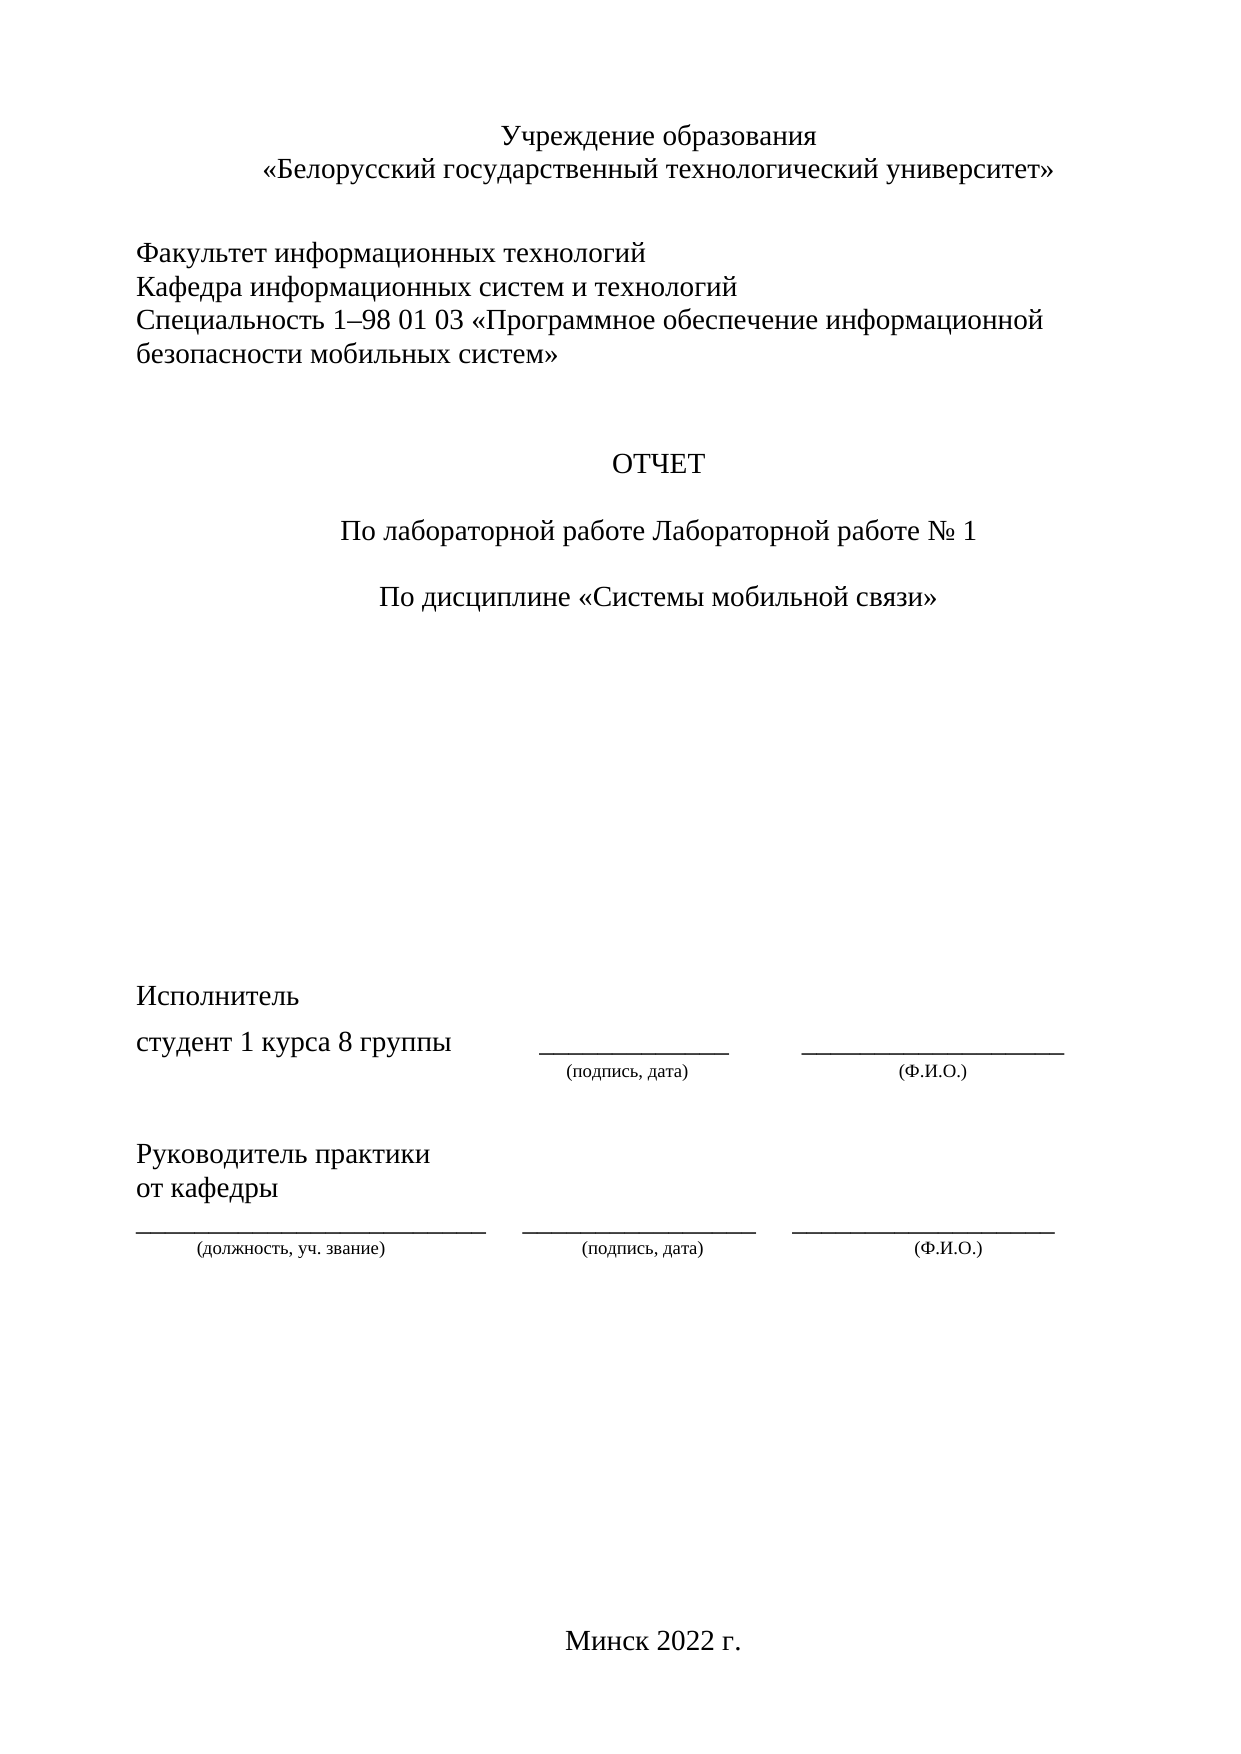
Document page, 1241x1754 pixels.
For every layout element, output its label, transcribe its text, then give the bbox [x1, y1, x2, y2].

text Минск 2022 г. [565, 1623, 1181, 1657]
text Специальность 1–98 01 03 «Программное обеспечение информационной безопасности мобильных систем» [136, 302, 1181, 369]
text от кафедры [136, 1170, 1038, 1203]
text ________________________ ________________ __________________ [136, 1203, 1181, 1237]
text Учреждение образования [136, 118, 1181, 152]
text студент 1 курса 8 группы _____________ __________________ [136, 1024, 1181, 1057]
subtitle ОТЧЕТ [136, 446, 1181, 479]
text (должность, уч. звание) (подпись, дата) (Ф.И.О.) [136, 1237, 1181, 1259]
text (подпись, дата) (Ф.И.О.) [136, 1060, 1181, 1081]
text Факультет информационных технологий [136, 235, 1181, 269]
text Исполнитель [136, 978, 1181, 1011]
text По лабораторной работе Лабораторной работе № 1 [136, 513, 1181, 547]
text Руководитель практики [136, 1136, 1038, 1170]
text Кафедра информационных систем и технологий [136, 269, 1181, 302]
text По дисциплине «Системы мобильной связи» [136, 579, 1181, 613]
text «Белорусский государственный технологический университет» [136, 152, 1181, 185]
